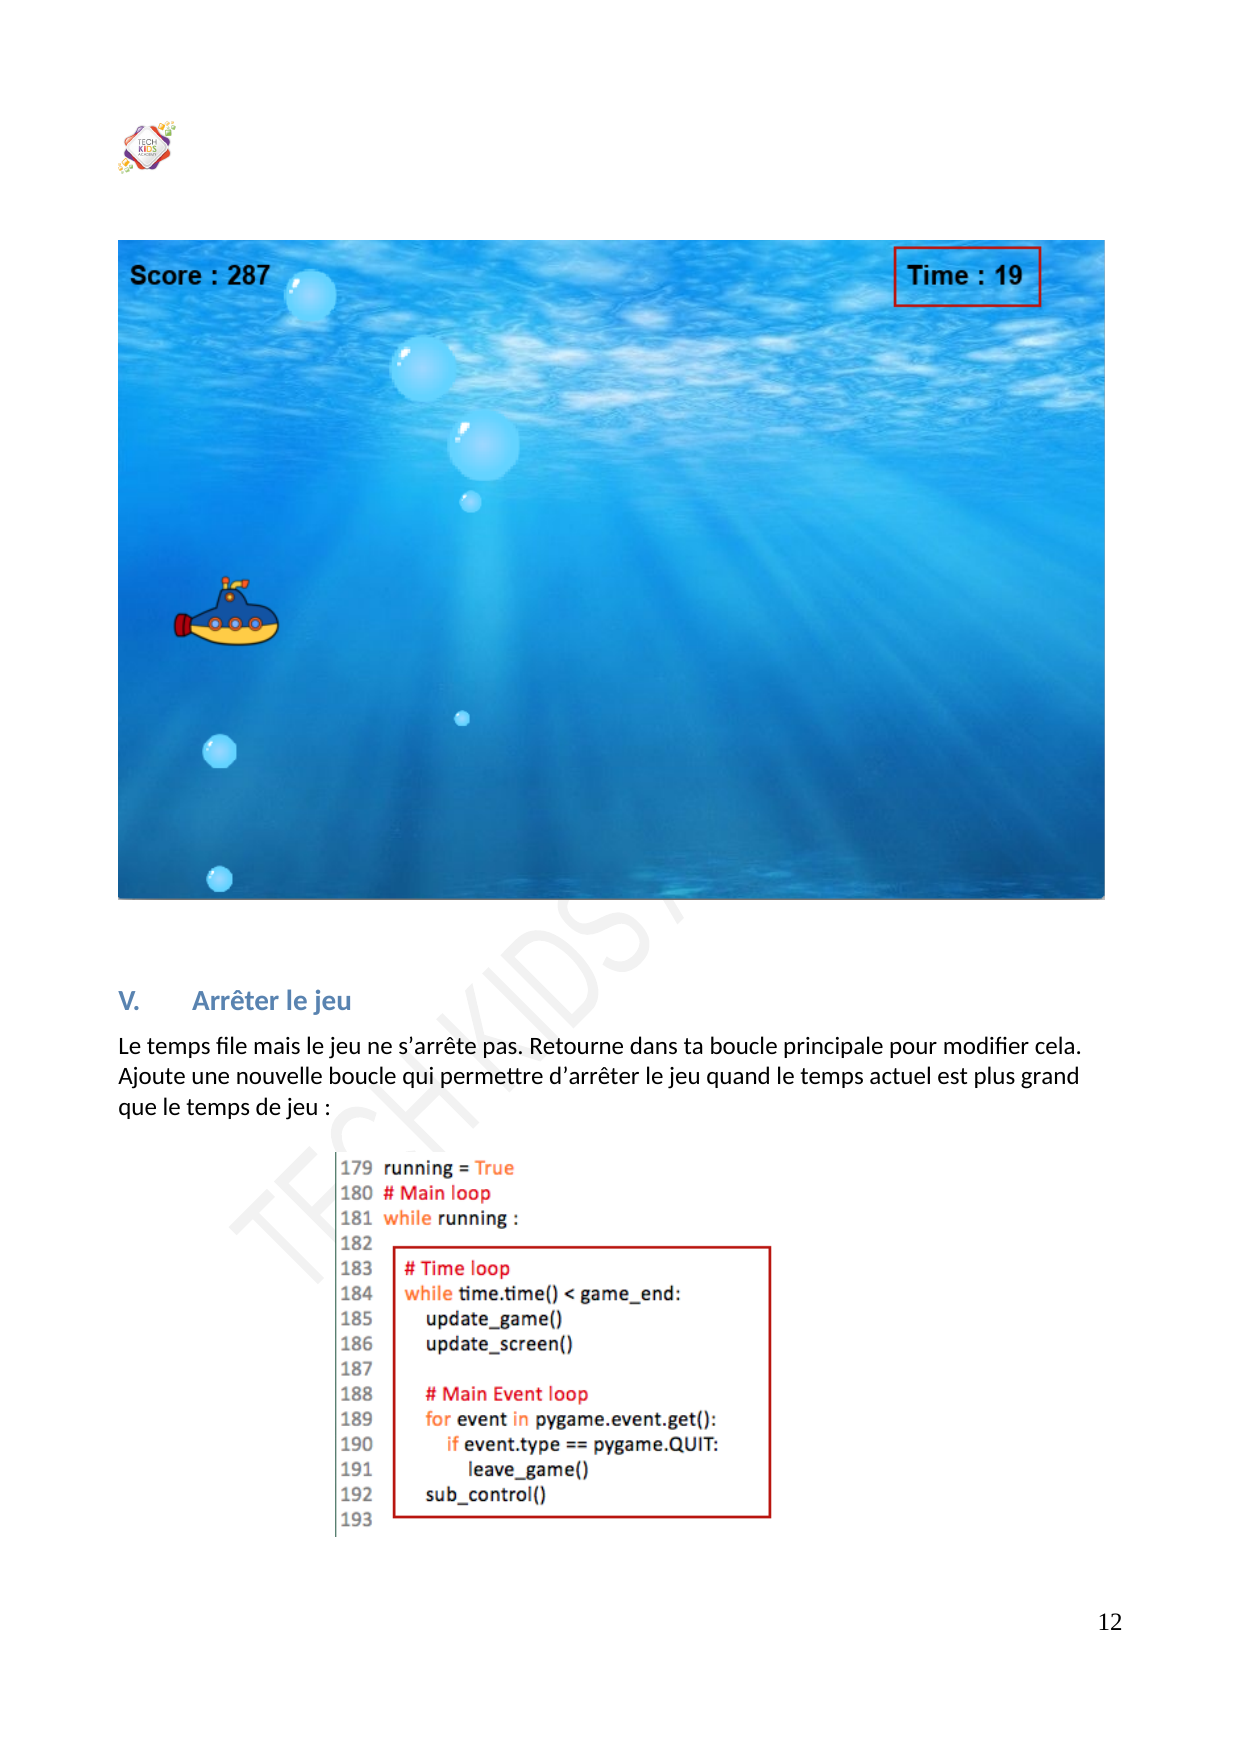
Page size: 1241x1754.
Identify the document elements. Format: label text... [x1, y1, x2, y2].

subtitle [586, 982, 1122, 1017]
subtitle [505, 982, 561, 1017]
subtitle [541, 982, 587, 1013]
picture [118, 118, 176, 176]
text Le temps file mais le jeu ne s’arrête pas. Retourne dans ta boucle principale pour modifier cela. Ajoute une nouvelle boucle qui permettre d’arrêter le jeu quand le temps actuel est plus grand que le temps de jeu : [118, 1030, 1122, 1121]
picture [118, 240, 1105, 900]
subtitle Arrêter le jeu [118, 982, 524, 1017]
picture [335, 1152, 919, 1537]
